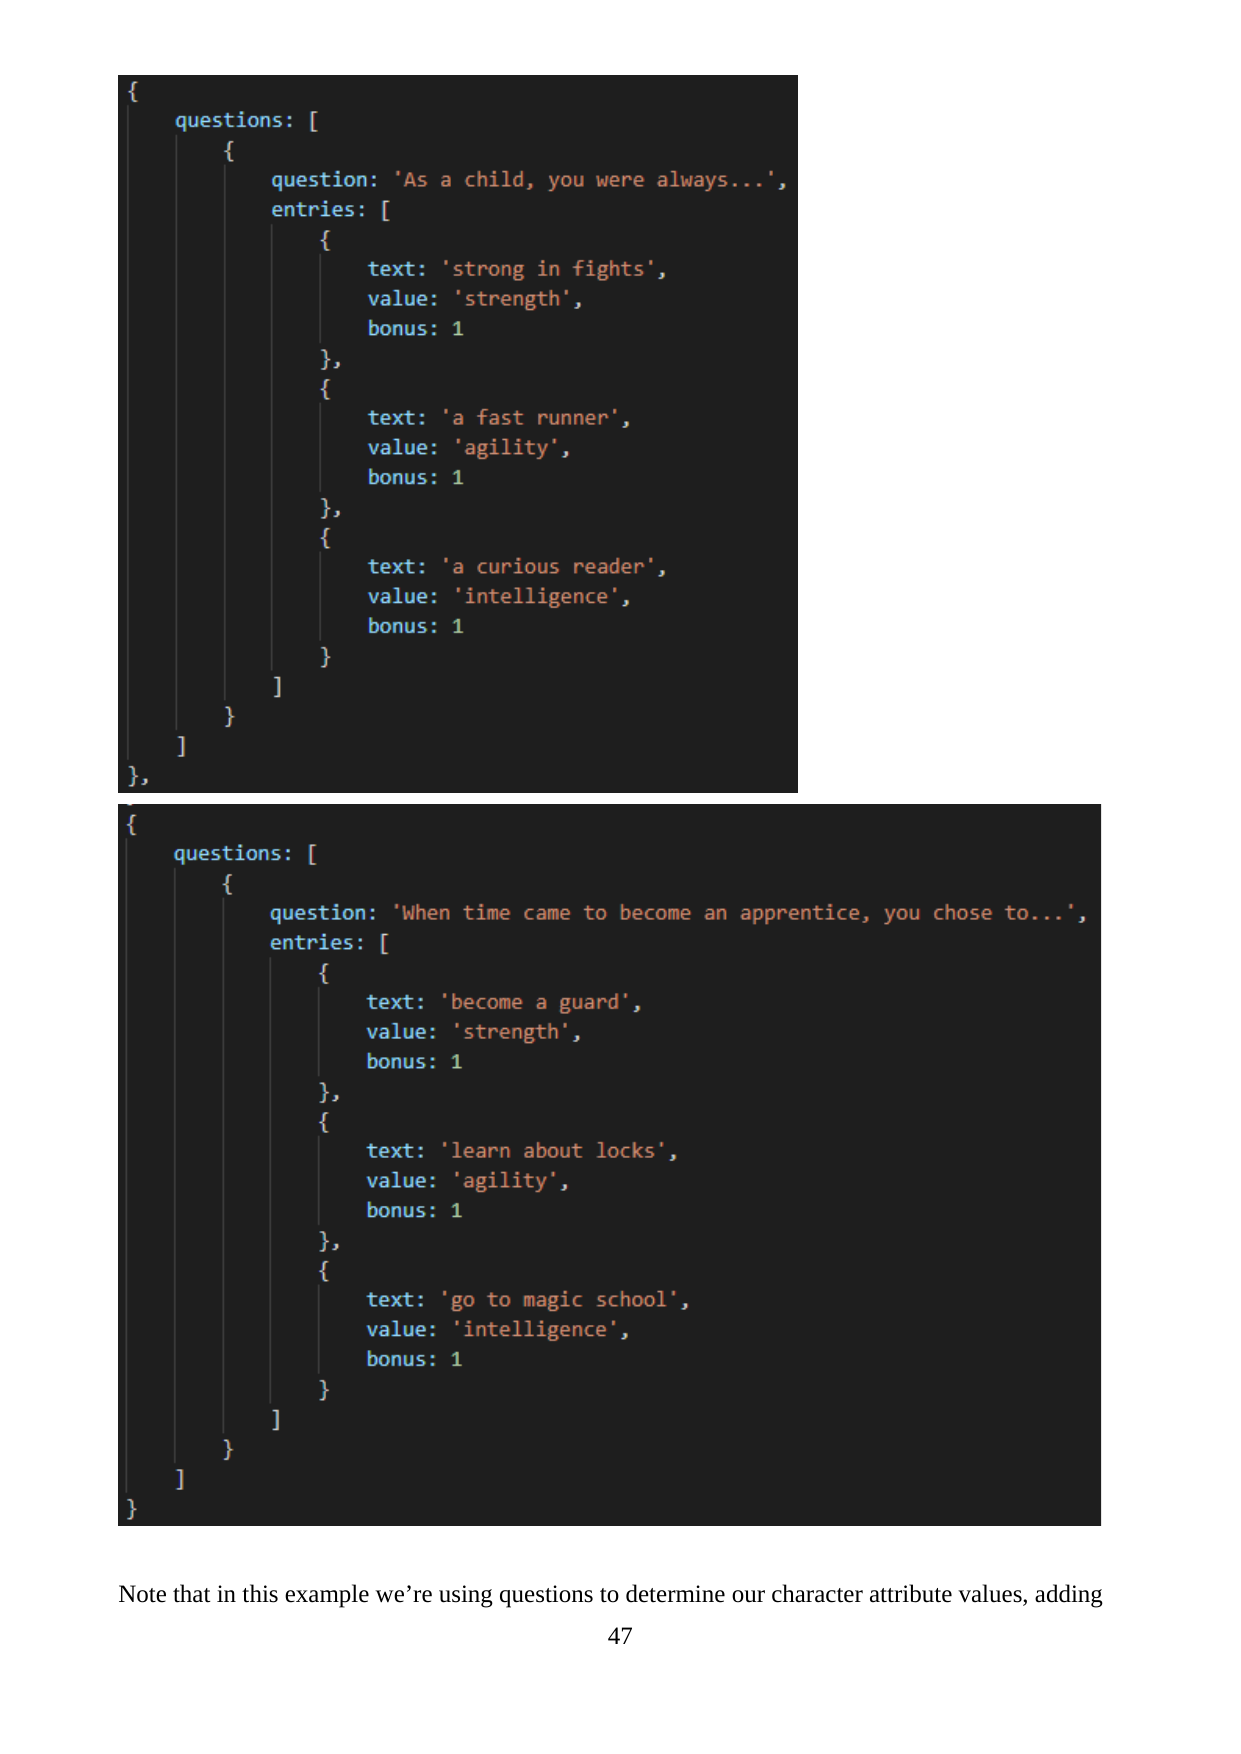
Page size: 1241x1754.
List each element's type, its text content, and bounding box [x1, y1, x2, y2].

text Note that in this example we’re using questions to determine our character attribute values, adding [118, 1579, 1122, 1608]
